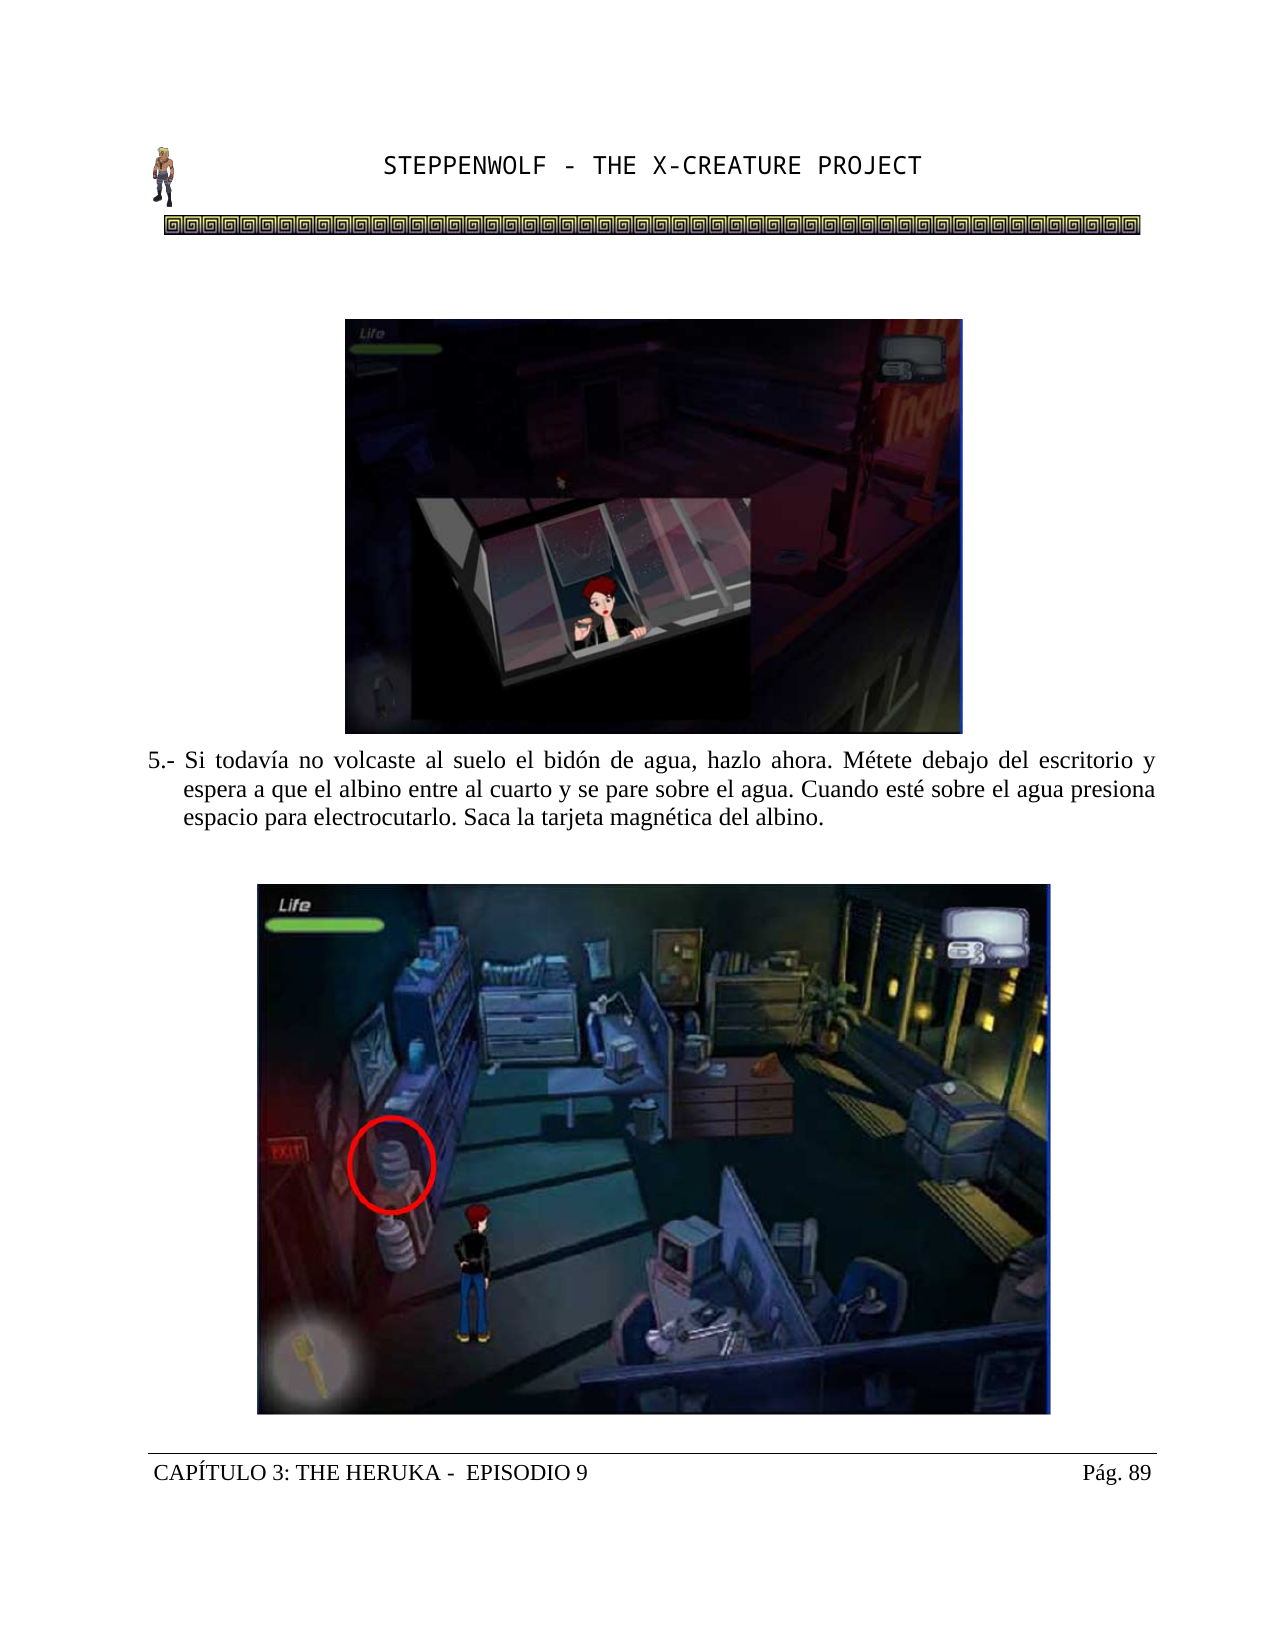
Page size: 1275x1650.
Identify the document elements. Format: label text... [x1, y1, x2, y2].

text 5.- Si todavía no volcaste al suelo el bidón de agua, hazlo ahora. Métete debajo del escritorio y espera a que el albino entre al cuarto y se pare sobre el agua. Cuando esté sobre el agua presiona espacio para electrocutarlo. Saca la tarjeta magnética del albino. [148, 745, 1157, 831]
picture [345, 319, 963, 734]
picture [164, 215, 1141, 235]
picture [256, 883, 1051, 1415]
picture [147, 147, 181, 207]
